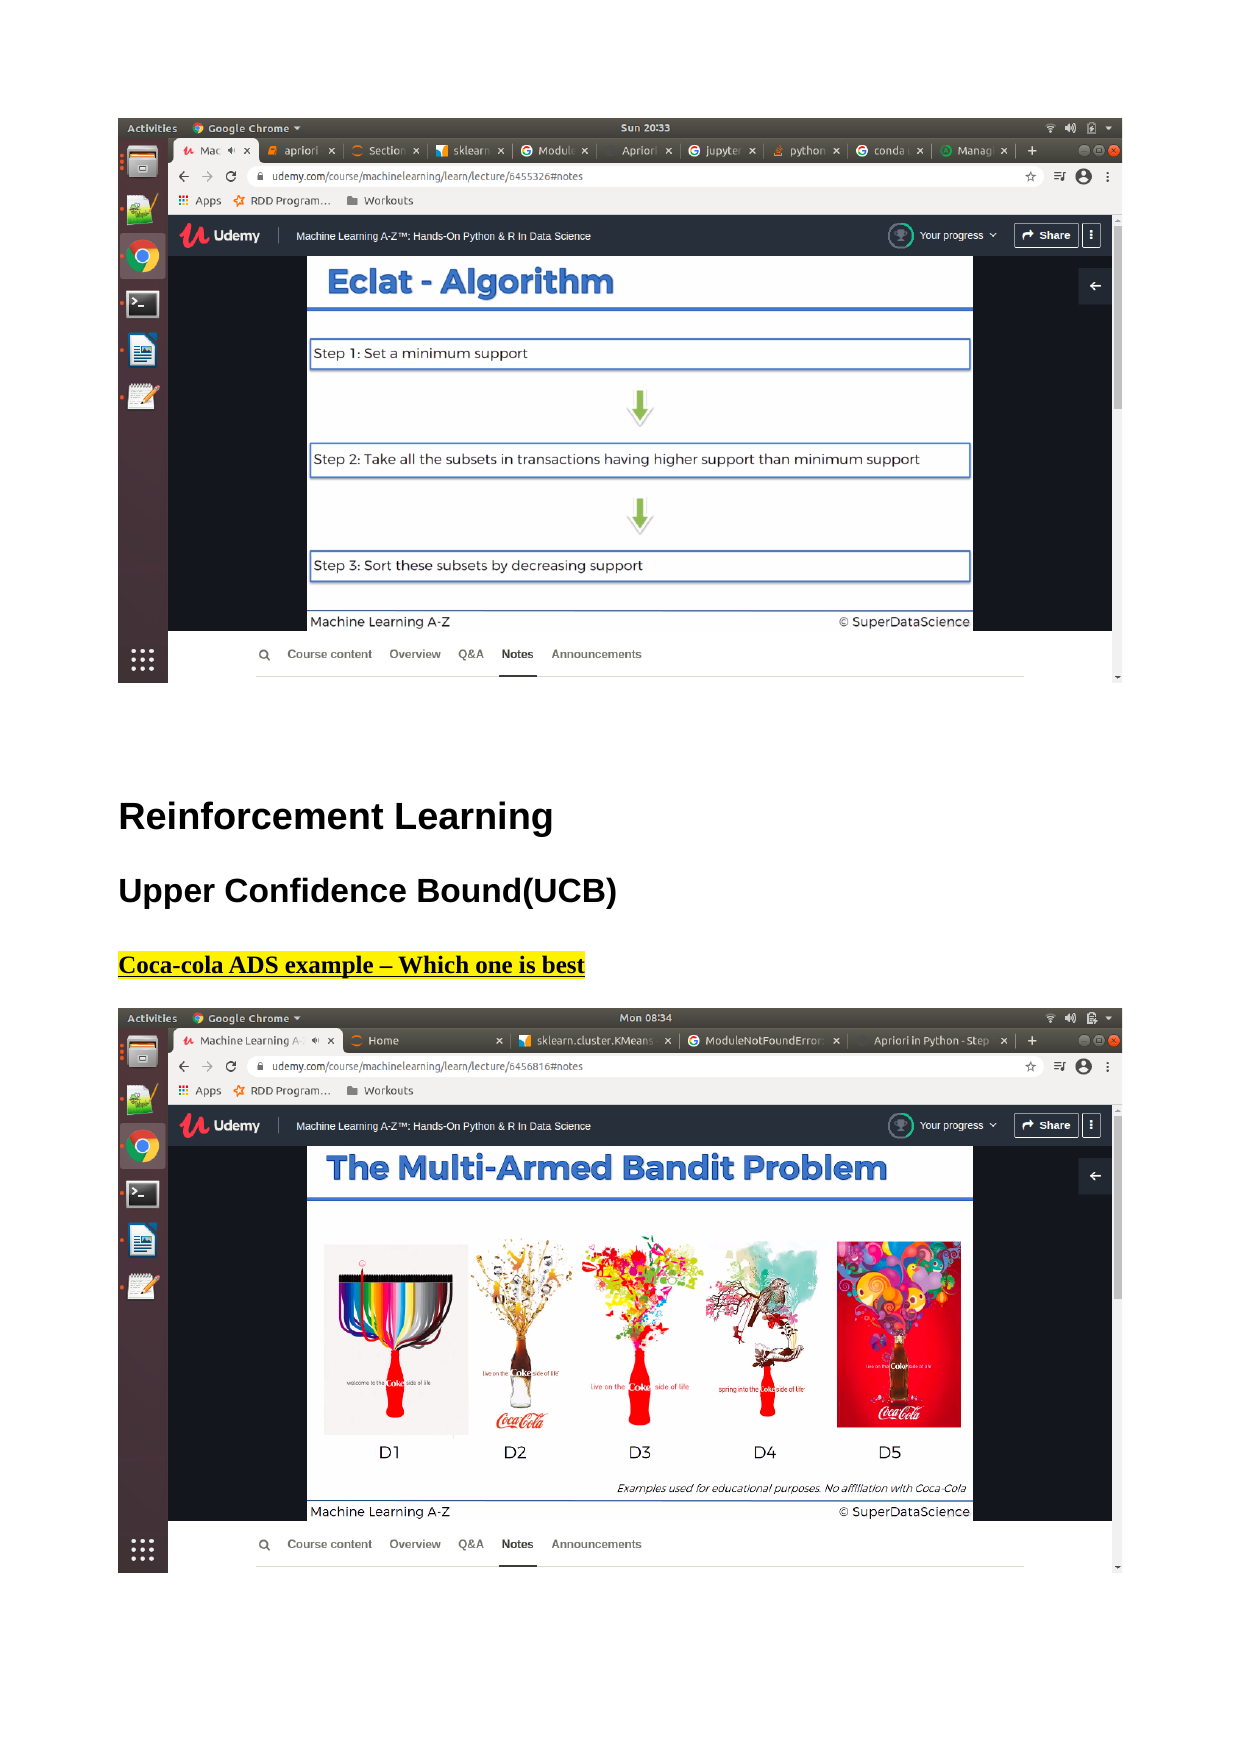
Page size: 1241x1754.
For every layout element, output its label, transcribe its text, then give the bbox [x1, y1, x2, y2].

picture [118, 1008, 1123, 1573]
text Coca-cola ADS example – Which one is best [118, 951, 1122, 979]
subtitle Reinforcement Learning [118, 794, 1122, 837]
picture [118, 118, 1123, 683]
subtitle Upper Confidence Bound(UCB) [118, 871, 1122, 909]
